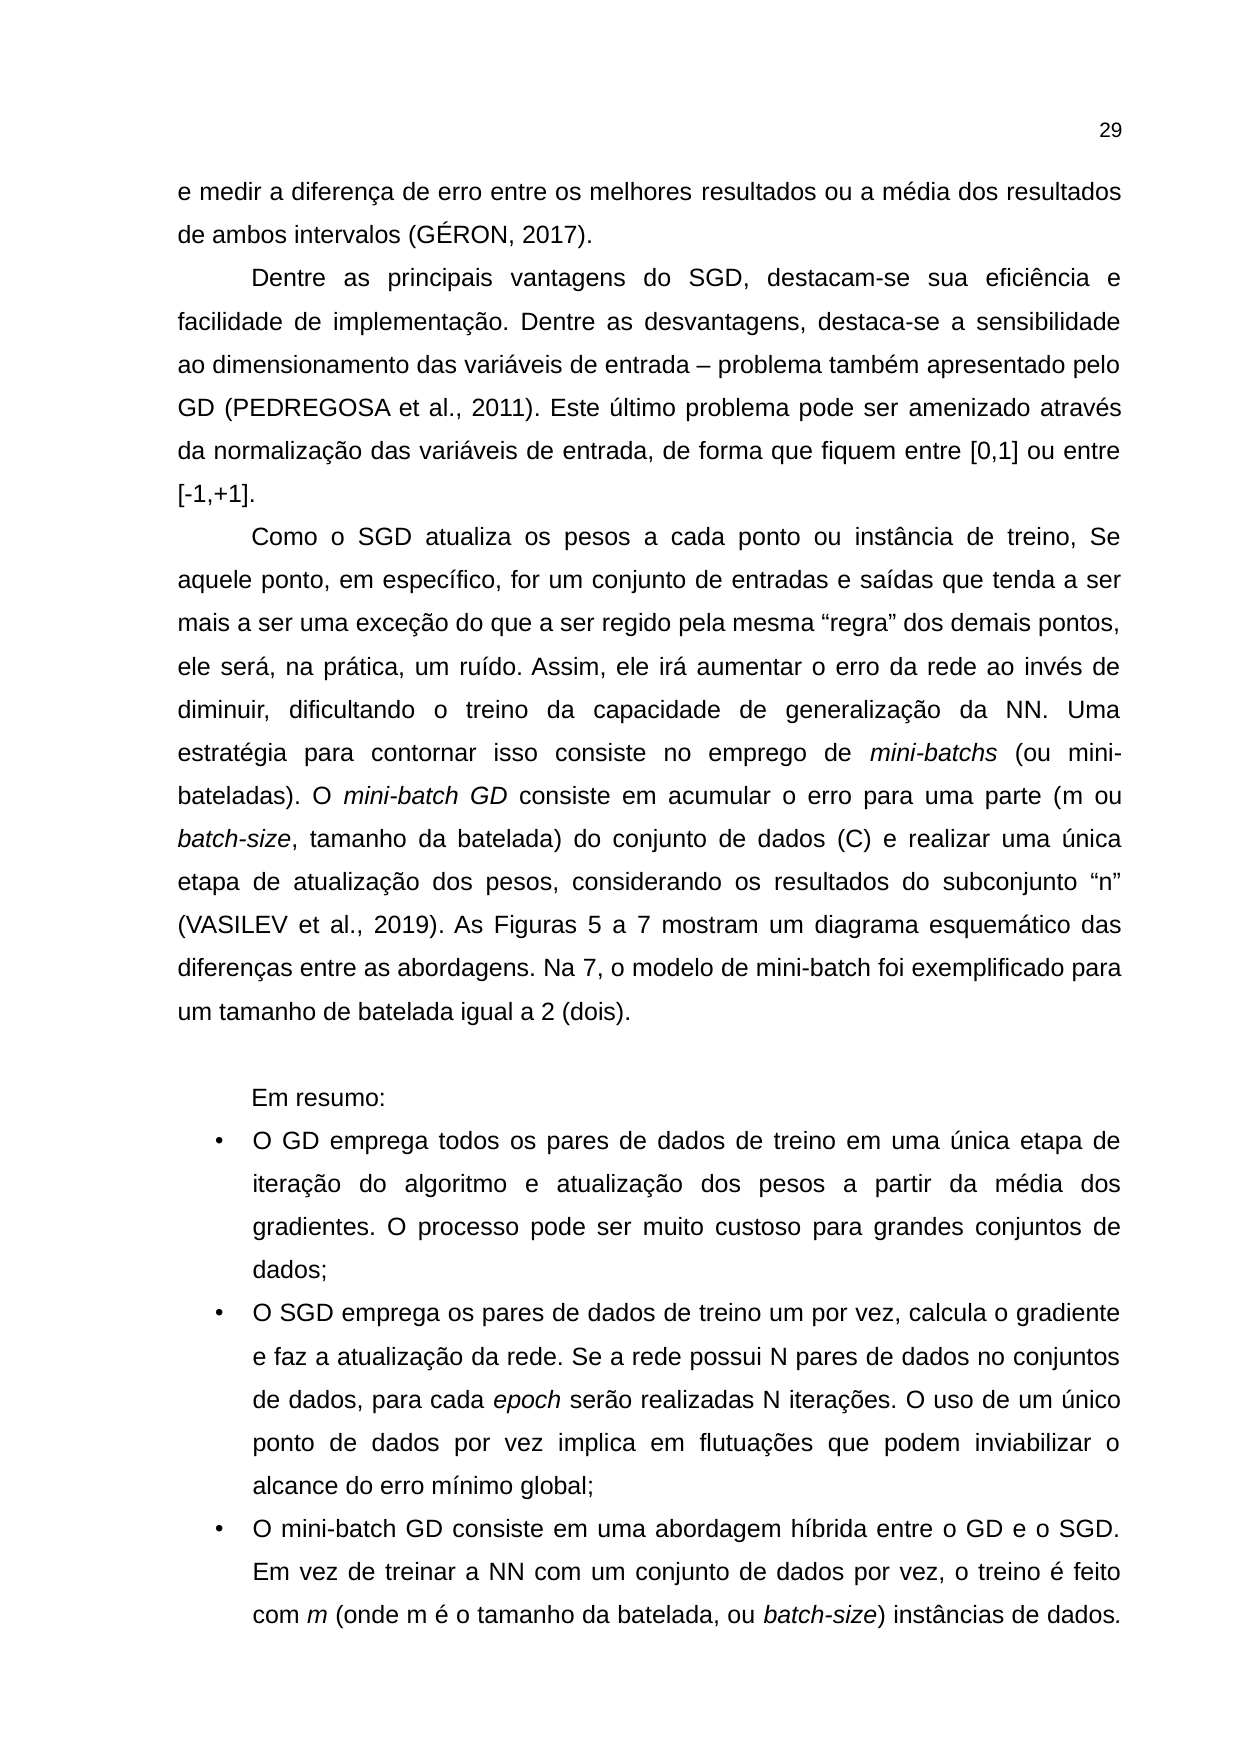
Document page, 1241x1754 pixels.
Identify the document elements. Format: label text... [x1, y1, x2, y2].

text Dentre as principais vantagens do SGD, destacam-se sua eficiência e facilidade de implementação. Dentre as desvantagens, destaca-se a sensibilidade ao dimensionamento das variáveis de entrada – problema também apresentado pelo GD (PEDREGOSA et al., 2011). Este último problema pode ser amenizado através da normalização das variáveis de entrada, de forma que fiquem entre [0,1] ou entre [-1,+1]. [177, 263, 1122, 508]
list O GD emprega todos os pares de dados de treino em uma única etapa de iteração do algoritmo e atualização dos pesos a partir da média dos gradientes. O processo pode ser muito custoso para grandes conjuntos de dados; [215, 1126, 1122, 1284]
text Como o SGD atualiza os pesos a cada ponto ou instância de treino, Se aquele ponto, em específico, for um conjunto de entradas e saídas que tenda a ser mais a ser uma exceção do que a ser regido pela mesma “regra” dos demais pontos, ele será, na prática, um ruído. Assim, ele irá aumentar o erro da rede ao invés de diminuir, dificultando o treino da capacidade de generalização da NN. Uma estratégia para contornar isso consiste no emprego de mini-batchs (ou mini-bateladas). O mini-batch GD consiste em acumular o erro para uma parte (m ou batch-size, tamanho da batelada) do conjunto de dados (C) e realizar uma única etapa de atualização dos pesos, considerando os resultados do subconjunto “n” (VASILEV et al., 2019). As Figuras 5 a 7 mostram um diagrama esquemático das diferenças entre as abordagens. Na 7, o modelo de mini-batch foi exemplificado para um tamanho de batelada igual a 2 (dois). [177, 522, 1122, 1025]
text Em resumo: [177, 1083, 1122, 1111]
list O SGD emprega os pares de dados de treino um por vez, calcula o gradiente e faz a atualização da rede. Se a rede possui N pares de dados no conjuntos de dados, para cada epoch serão realizadas N iterações. O uso de um único ponto de dados por vez implica em flutuações que podem inviabilizar o alcance do erro mínimo global; [215, 1298, 1122, 1500]
list O mini-batch GD consiste em uma abordagem híbrida entre o GD e o SGD. Em vez de treinar a NN com um conjunto de dados por vez, o treino é feito com m (onde m é o tamanho da batelada, ou batch-size) instâncias de dados. [215, 1514, 1122, 1629]
text e medir a diferença de erro entre os melhores resultados ou a média dos resultados de ambos intervalos (GÉRON, 2017). [177, 177, 1122, 249]
